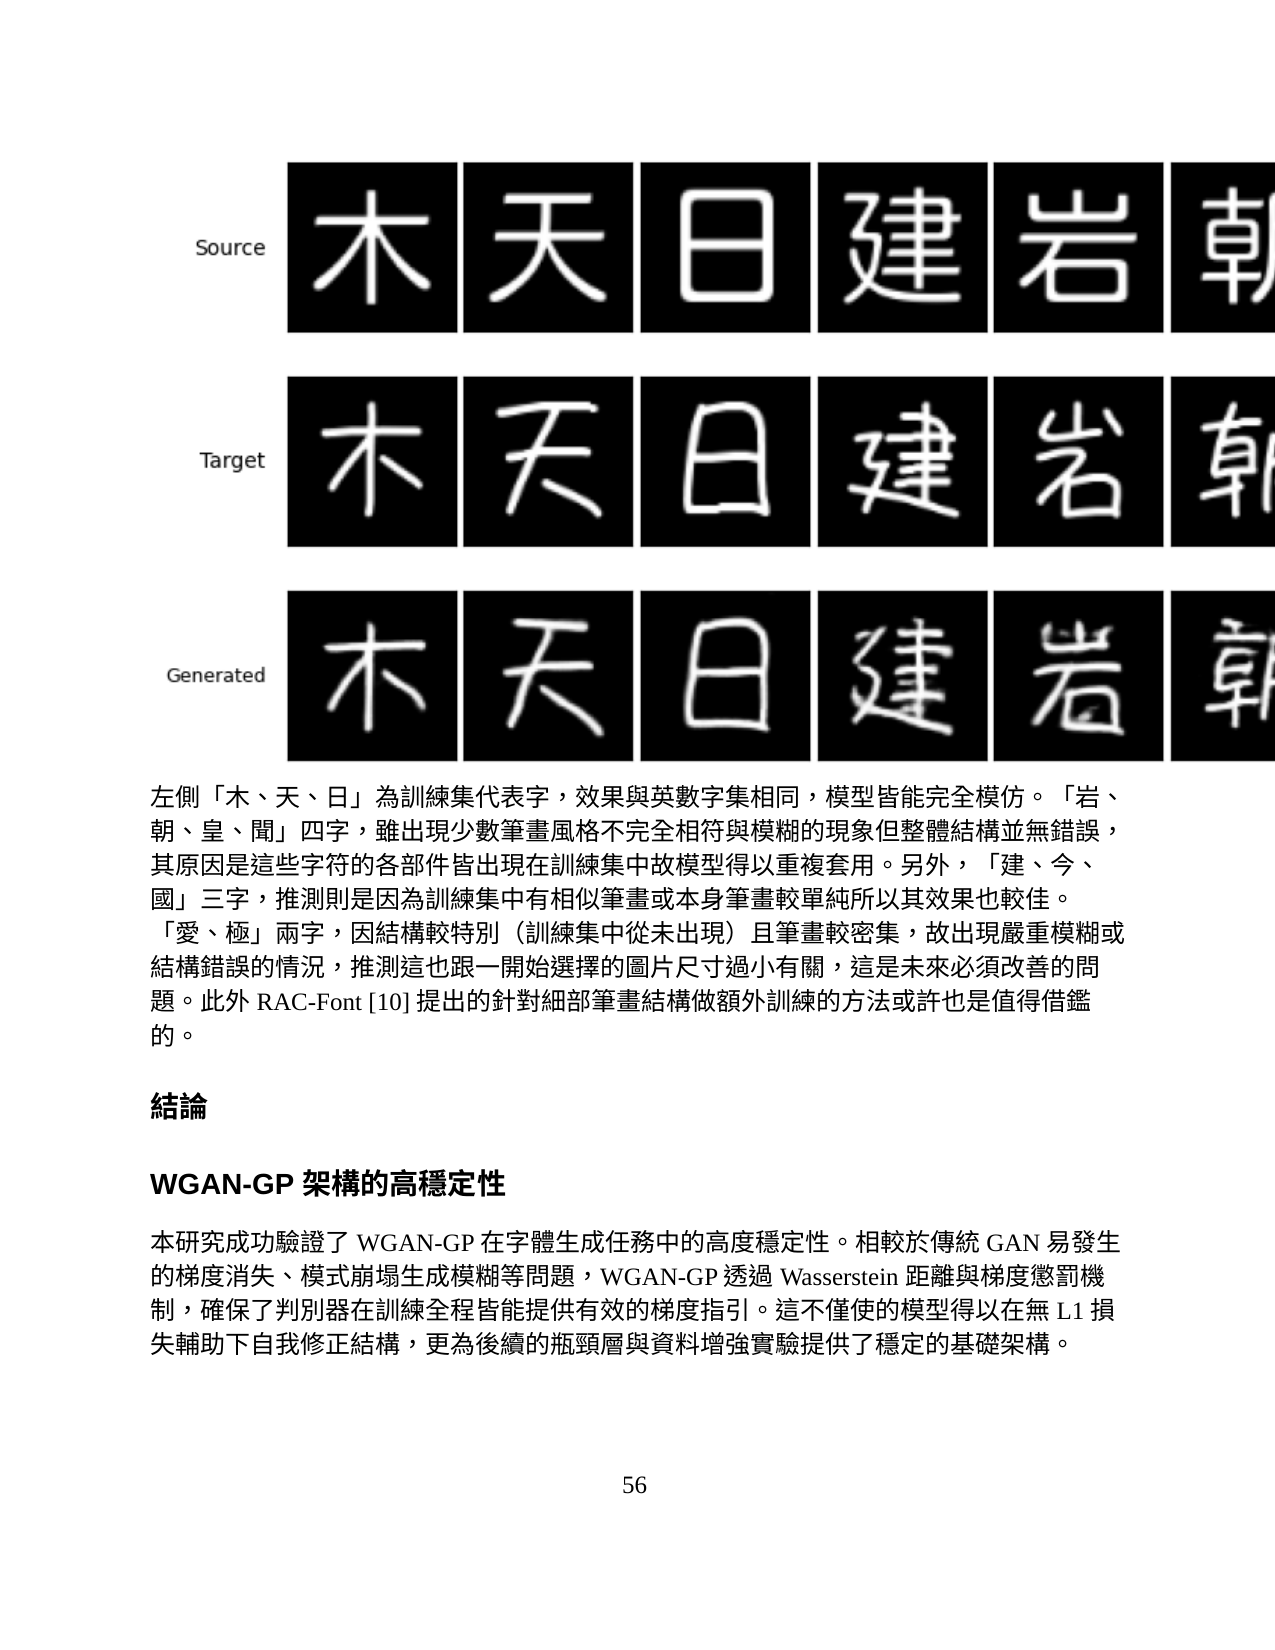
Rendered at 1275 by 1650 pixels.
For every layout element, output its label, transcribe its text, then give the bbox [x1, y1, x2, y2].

subtitle WGAN-GP 架構的高穩定性 [150, 1163, 1125, 1203]
text 本研究成功驗證了 WGAN-GP 在字體生成任務中的高度穩定性。相較於傳統 GAN 易發生的梯度消失、模式崩塌生成模糊等問題，WGAN-GP 透過 Wasserstein 距離與梯度懲罰機制，確保了判別器在訓練全程皆能提供有效的梯度指引。這不僅使的模型得以在無 L1 損失輔助下自我修正結構，更為後續的瓶頸層與資料增強實驗提供了穩定的基礎架構。 [150, 1224, 1125, 1361]
subtitle 結論 [150, 1086, 1125, 1126]
text 左側「木、天、日」為訓練集代表字，效果與英數字集相同，模型皆能完全模仿。「岩、朝、皇、聞」四字，雖出現少數筆畫風格不完全相符與模糊的現象但整體結構並無錯誤，其原因是這些字符的各部件皆出現在訓練集中故模型得以重複套用。另外，「建、今、國」三字，推測則是因為訓練集中有相似筆畫或本身筆畫較單純所以其效果也較佳。「愛、極」兩字，因結構較特別（訓練集中從未出現）且筆畫較密集，故出現嚴重模糊或結構錯誤的情況，推測這也跟一開始選擇的圖片尺寸過小有關，這是未來必須改善的問題。此外 RAC-Font [10] 提出的針對細部筆畫結構做額外訓練的方法或許也是值得借鑑的。 [150, 775, 1125, 1052]
picture [150, 150, 1275, 775]
